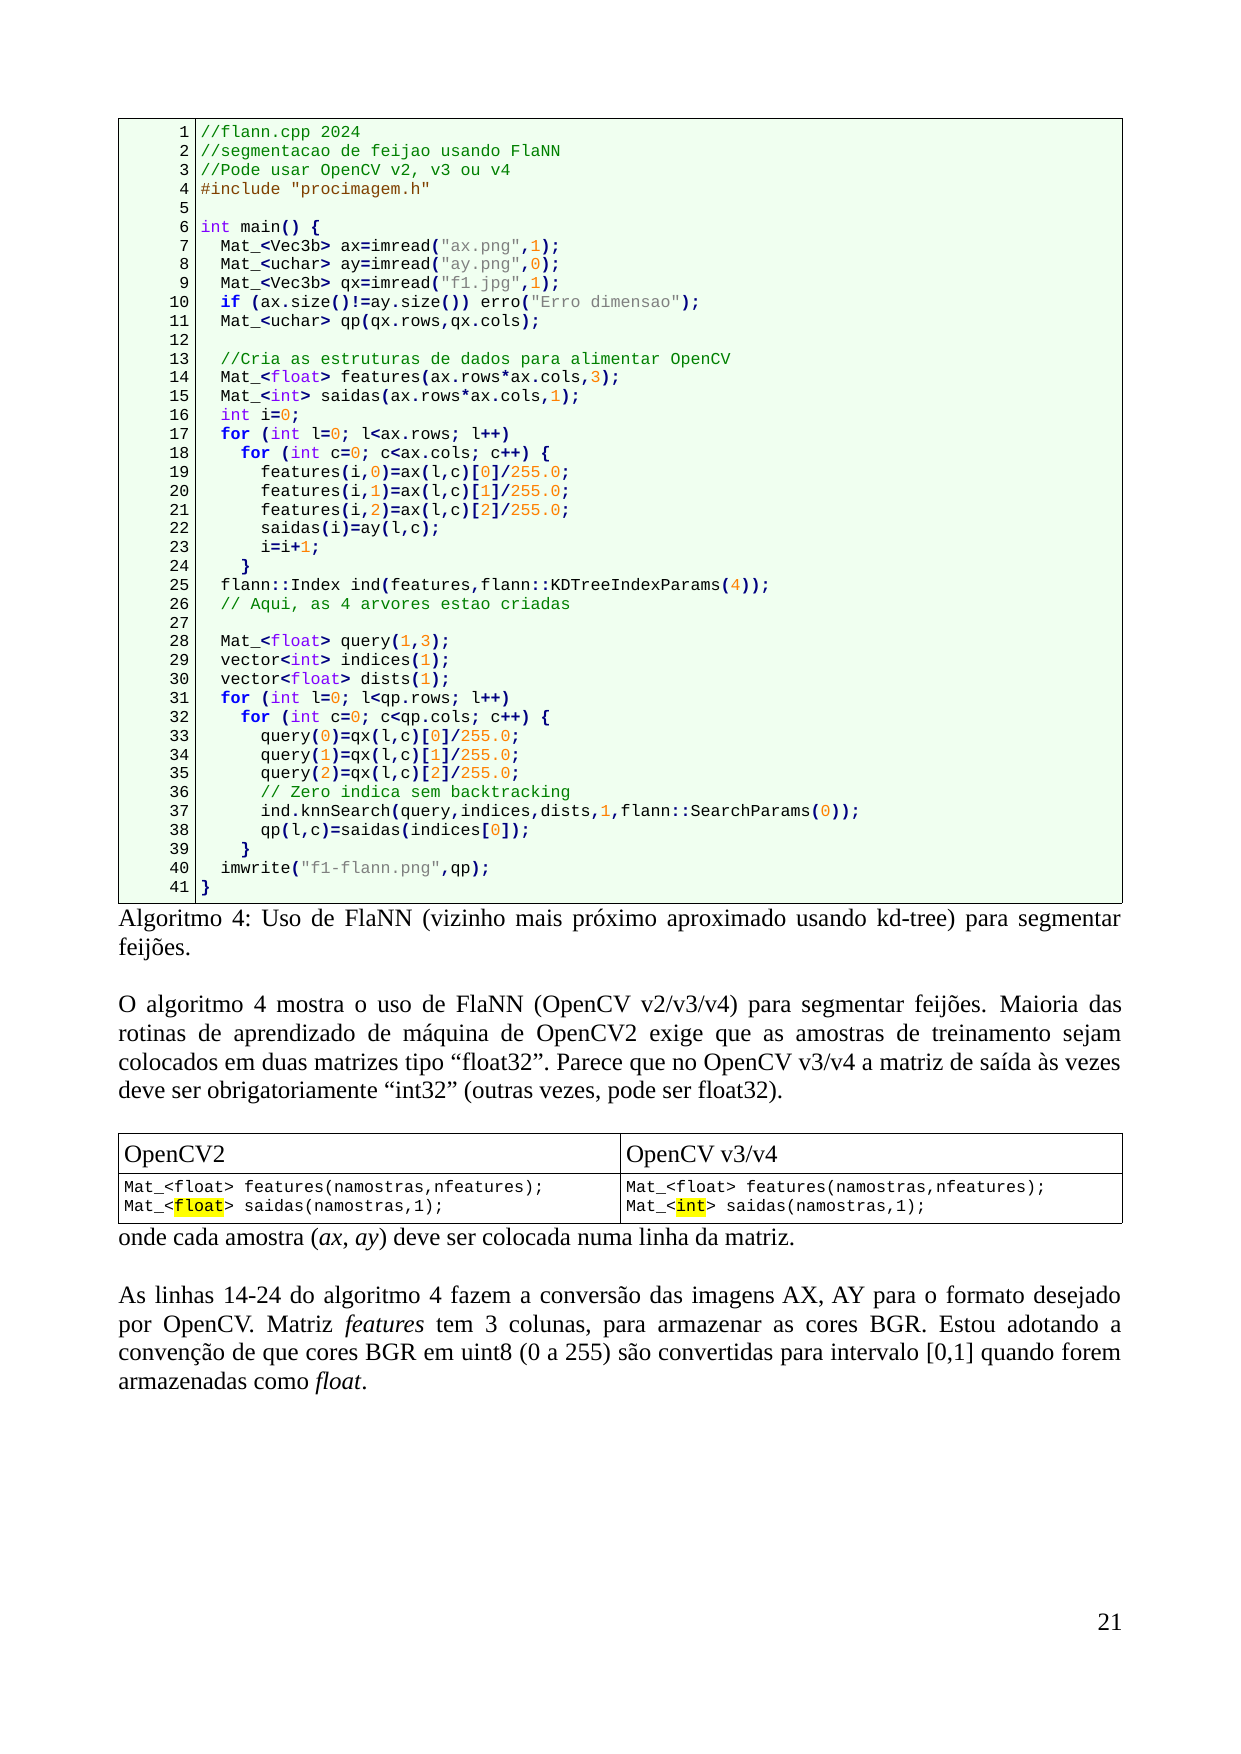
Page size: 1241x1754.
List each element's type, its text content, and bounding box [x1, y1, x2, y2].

text Algoritmo 4: Uso de FlaNN (vizinho mais próximo aproximado usando kd-tree) para segmentar feijões. [118, 904, 1122, 960]
text O algoritmo 4 mostra o uso de FlaNN (OpenCV v2/v3/v4) para segmentar feijões. Maioria das rotinas de aprendizado de máquina de OpenCV2 exige que as amostras de treinamento sejam colocados em duas matrizes tipo “float32”. Parece que no OpenCV v3/v4 a matriz de saída às vezes deve ser obrigatoriamente “int32” (outras vezes, pode ser float32). [118, 989, 1122, 1104]
text onde cada amostra (ax, ay) deve ser colocada numa linha da matriz. [118, 1224, 1122, 1251]
text As linhas 14-24 do algoritmo 4 fazem a conversão das imagens AX, AY para o formato desejado por OpenCV. Matriz features tem 3 colunas, para armazenar as cores BGR. Estou adotando a convenção de que cores BGR em uint8 (0 a 255) são convertidas para intervalo [0,1] quando forem armazenadas como float. [118, 1280, 1122, 1395]
table_cell Mat_<float> features(namostras,nfeatures); Mat_<float> saidas(namostras,1); [119, 1174, 620, 1222]
table_header 1 2 3 4 5 6 7 8 9 10 11 12 13 14 15 16 17 18 19 20 21 22 23 24 25 26 27 28 29 30 31 32 33 34 35 36 37 38 39 40 41 [119, 119, 195, 903]
table_header OpenCV v3/v4 [621, 1134, 1122, 1173]
table_header //flann.cpp 2024 //segmentacao de feijao usando FlaNN //Pode usar OpenCV v2, v3 ou v4 #include "procimagem.h" int main() { Mat_<Vec3b> ax=imread("ax.png",1); Mat_<uchar> ay=imread("ay.png",0); Mat_<Vec3b> qx=imread("f1.jpg",1); if (ax.size()!=ay.size()) erro("Erro dimensao"); Mat_<uchar> qp(qx.rows,qx.cols); //Cria as estruturas de dados para alimentar OpenCV Mat_<float> features(ax.rows*ax.cols,3); Mat_<int> saidas(ax.rows*ax.cols,1); int i=0; for (int l=0; l<ax.rows; l++) for (int c=0; c<ax.cols; c++) { features(i,0)=ax(l,c)[0]/255.0; features(i,1)=ax(l,c)[1]/255.0; features(i,2)=ax(l,c)[2]/255.0; saidas(i)=ay(l,c); i=i+1; } flann::Index ind(features,flann::KDTreeIndexParams(4)); // Aqui, as 4 arvores estao criadas Mat_<float> query(1,3); vector<int> indices(1); vector<float> dists(1); for (int l=0; l<qp.rows; l++) for (int c=0; c<qp.cols; c++) { query(0)=qx(l,c)[0]/255.0; query(1)=qx(l,c)[1]/255.0; query(2)=qx(l,c)[2]/255.0; // Zero indica sem backtracking ind.knnSearch(query,indices,dists,1,flann::SearchParams(0)); qp(l,c)=saidas(indices[0]); } imwrite("f1-flann.png",qp); } [196, 119, 1122, 903]
table_cell Mat_<float> features(namostras,nfeatures); Mat_<int> saidas(namostras,1); [621, 1174, 1122, 1222]
table_header OpenCV2 [119, 1134, 620, 1173]
